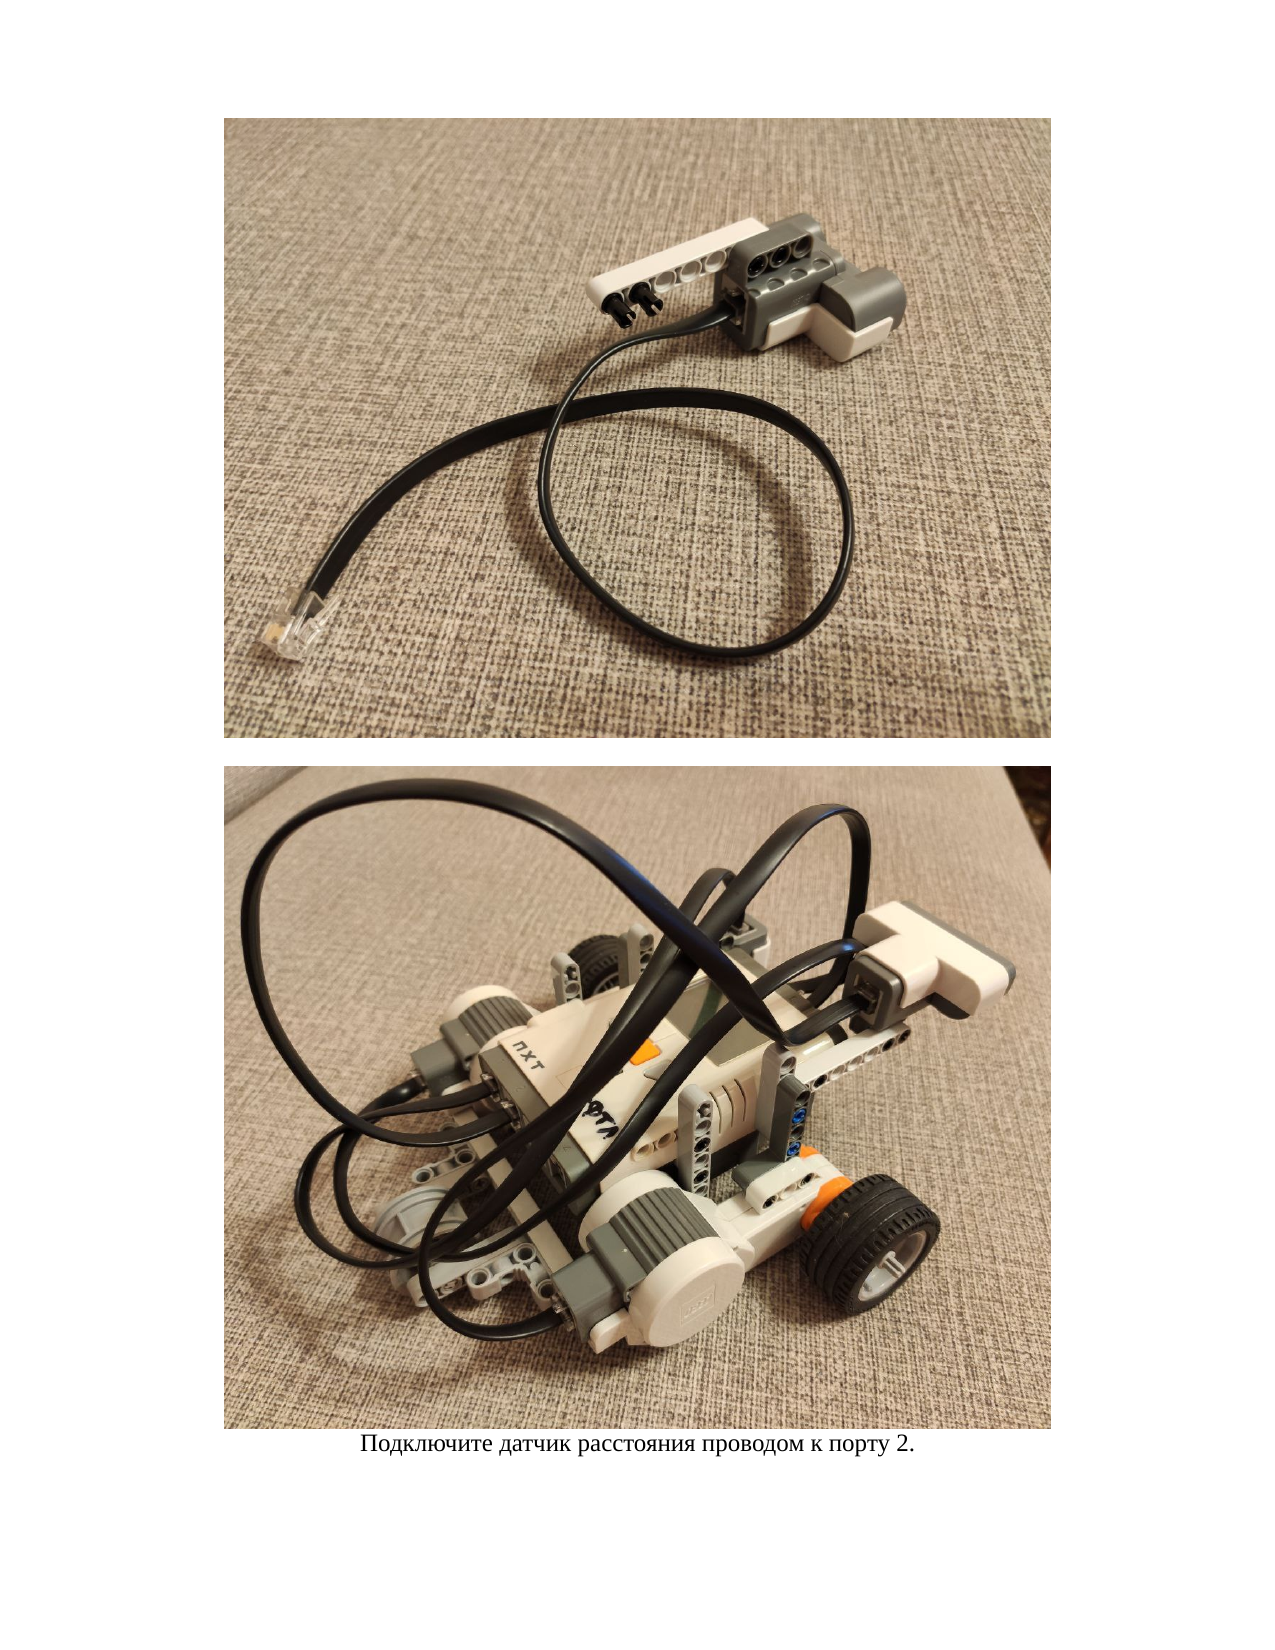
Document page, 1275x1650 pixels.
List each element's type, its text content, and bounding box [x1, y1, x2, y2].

picture [224, 766, 1051, 1429]
text Подключите датчик расстояния проводом к порту 2. [118, 1428, 1157, 1457]
picture [224, 118, 1051, 738]
